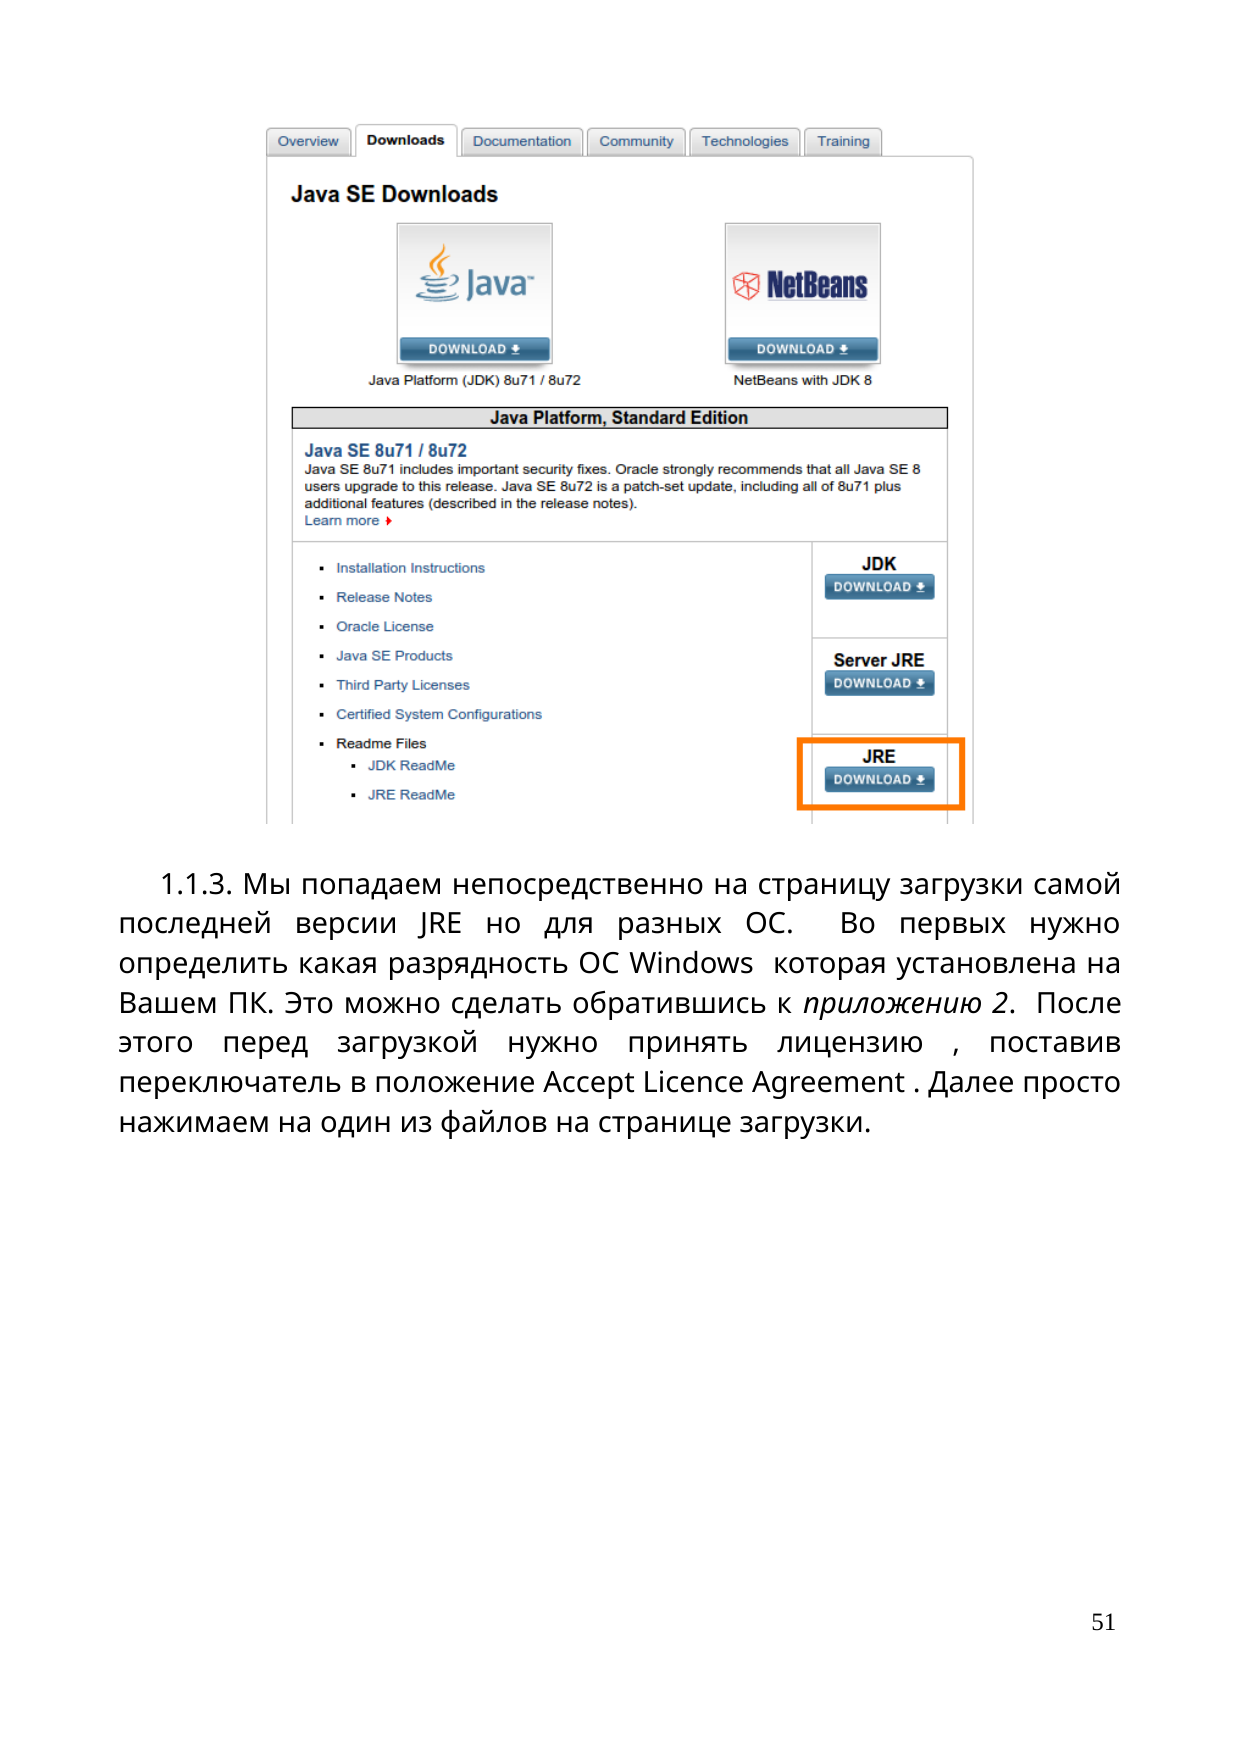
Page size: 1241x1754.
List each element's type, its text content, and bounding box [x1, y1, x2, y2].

picture [254, 118, 986, 824]
text 1.1.3. Мы попадаем непосредственно на страницу загрузки самой последней версии JRE но для разных ОС. Во первых нужно определить какая разрядность ОС Windows которая установлена на Вашем ПК. Это можно сделать обратившись к приложению 2. После этого перед загрузкой нужно принять лицензию , поставив переключатель в положение Accept Licence Agreement . Далее просто нажимаем на один из файлов на странице загрузки. [118, 863, 1122, 1141]
